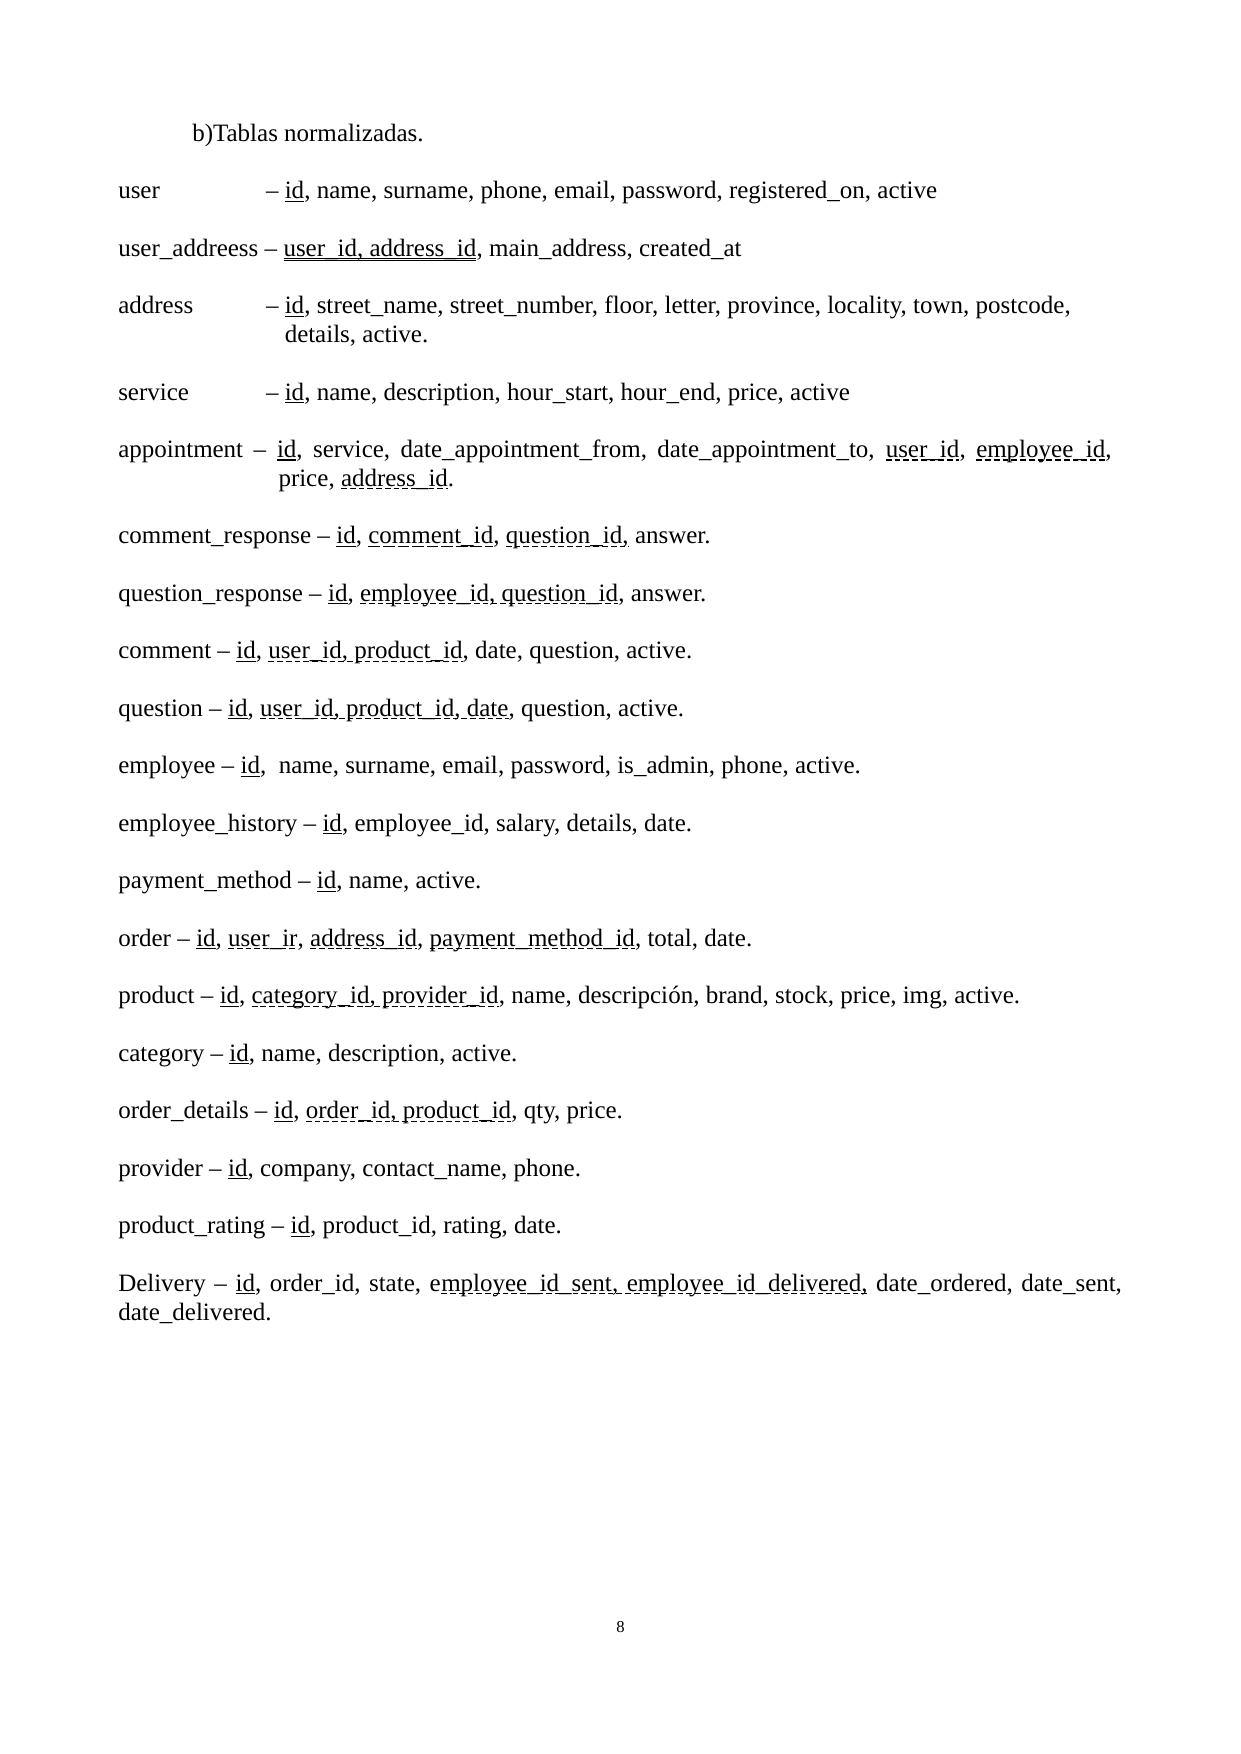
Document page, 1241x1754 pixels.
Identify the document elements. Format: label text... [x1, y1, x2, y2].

text user_addreess – user_id, address_id, main_address, created_at [118, 233, 1122, 262]
text payment_method – id, name, active. [118, 866, 1122, 894]
text product – id, category_id, provider_id, name, descripción, brand, stock, price, img, active. [118, 981, 1122, 1009]
text user – id, name, surname, phone, email, password, registered_on, active [118, 176, 1122, 204]
text service – id, name, description, hour_start, hour_end, price, active [118, 377, 1122, 406]
text product_rating – id, product_id, rating, date. [118, 1211, 1122, 1239]
text employee – id, name, surname, email, password, is_admin, phone, active. [118, 751, 1122, 779]
text address – id, street_name, street_number, floor, letter, province, locality, town, postcode, details, active. [118, 291, 1122, 348]
text question – id, user_id, product_id, date, question, active. [118, 693, 1122, 722]
text employee_history – id, employee_id, salary, details, date. [118, 808, 1122, 837]
text comment_response – id, comment_id, question_id, answer. [118, 521, 1122, 549]
text category – id, name, description, active. [118, 1038, 1122, 1067]
text b)Tablas normalizadas. [118, 118, 1122, 147]
text comment – id, user_id, product_id, date, question, active. [118, 636, 1122, 664]
text order_details – id, order_id, product_id, qty, price. [118, 1096, 1122, 1124]
text order – id, user_ir, address_id, payment_method_id, total, date. [118, 923, 1122, 952]
text appointment – id, service, date_appointment_from, date_appointment_to, user_id, employee_id, price, address_id. [118, 434, 1122, 492]
text Delivery – id, order_id, state, employee_id_sent, employee_id_delivered, date_ordered, date_sent, date_delivered. [118, 1268, 1122, 1326]
text question_response – id, employee_id, question_id, answer. [118, 578, 1122, 607]
text provider – id, company, contact_name, phone. [118, 1153, 1122, 1182]
